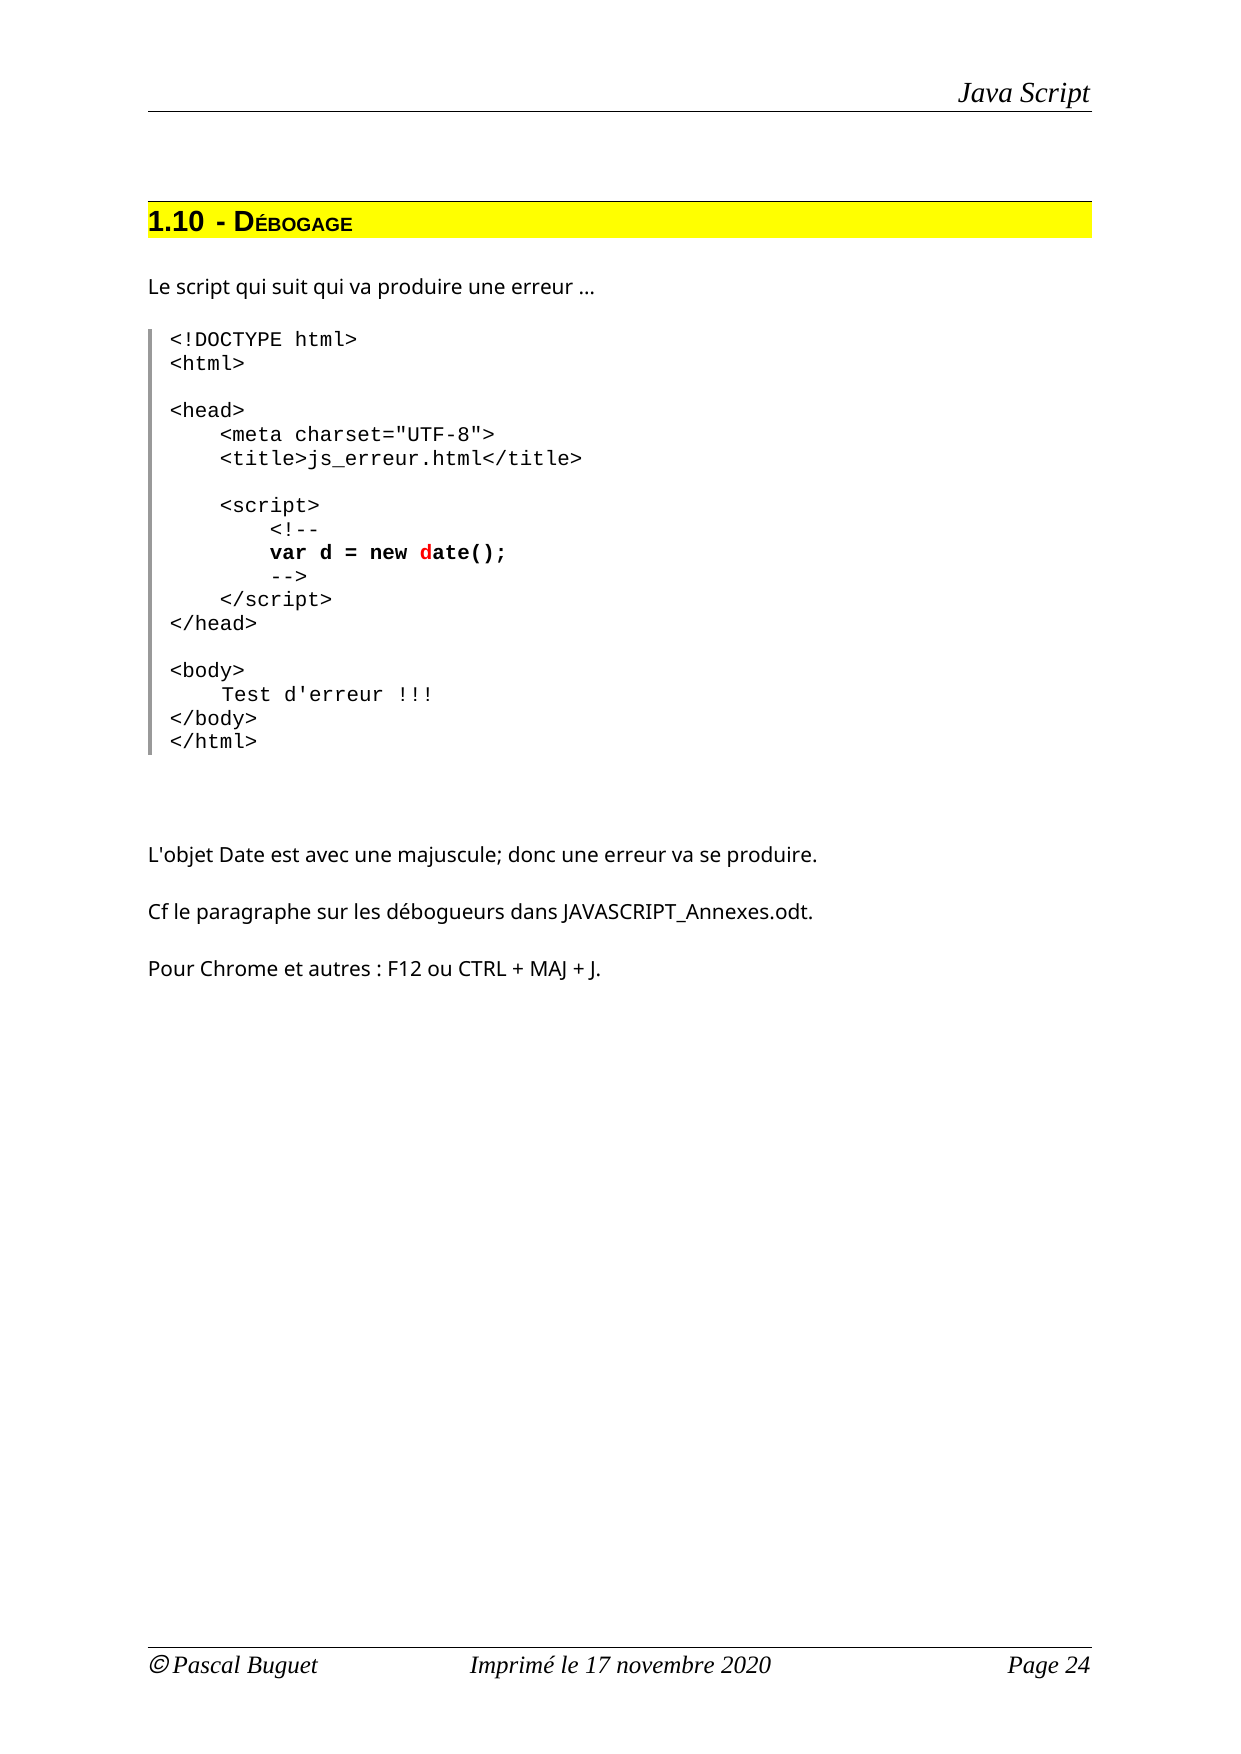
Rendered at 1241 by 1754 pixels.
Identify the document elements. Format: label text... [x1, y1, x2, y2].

text <script> [152, 495, 1092, 518]
text Pour Chrome et autres : F12 ou CTRL + MAJ + J. [148, 954, 1092, 982]
text L'objet Date est avec une majuscule; donc une erreur va se produire. [148, 840, 1092, 869]
text Cf le paragraphe sur les débogueurs dans JAVASCRIPT_Annexes.odt. [148, 897, 1092, 926]
text </head> [152, 613, 1092, 637]
text </body> [152, 708, 1092, 731]
text <meta charset="UTF-8"> [152, 424, 1092, 448]
text var d = new date(); [152, 542, 1092, 566]
text <!DOCTYPE html> [152, 329, 1092, 353]
text Le script qui suit qui va produire une erreur … [148, 272, 1092, 301]
text <head> [152, 400, 1092, 424]
text Test d'erreur !!! [152, 684, 1092, 708]
text <body> [152, 660, 1092, 684]
text --> [152, 566, 1092, 589]
text </script> [152, 589, 1092, 613]
text <html> [152, 353, 1092, 377]
text </html> [152, 731, 1092, 755]
text <title>js_erreur.html</title> [152, 448, 1092, 471]
text <!-- [152, 518, 1092, 542]
subtitle - Débogage [148, 202, 1092, 238]
